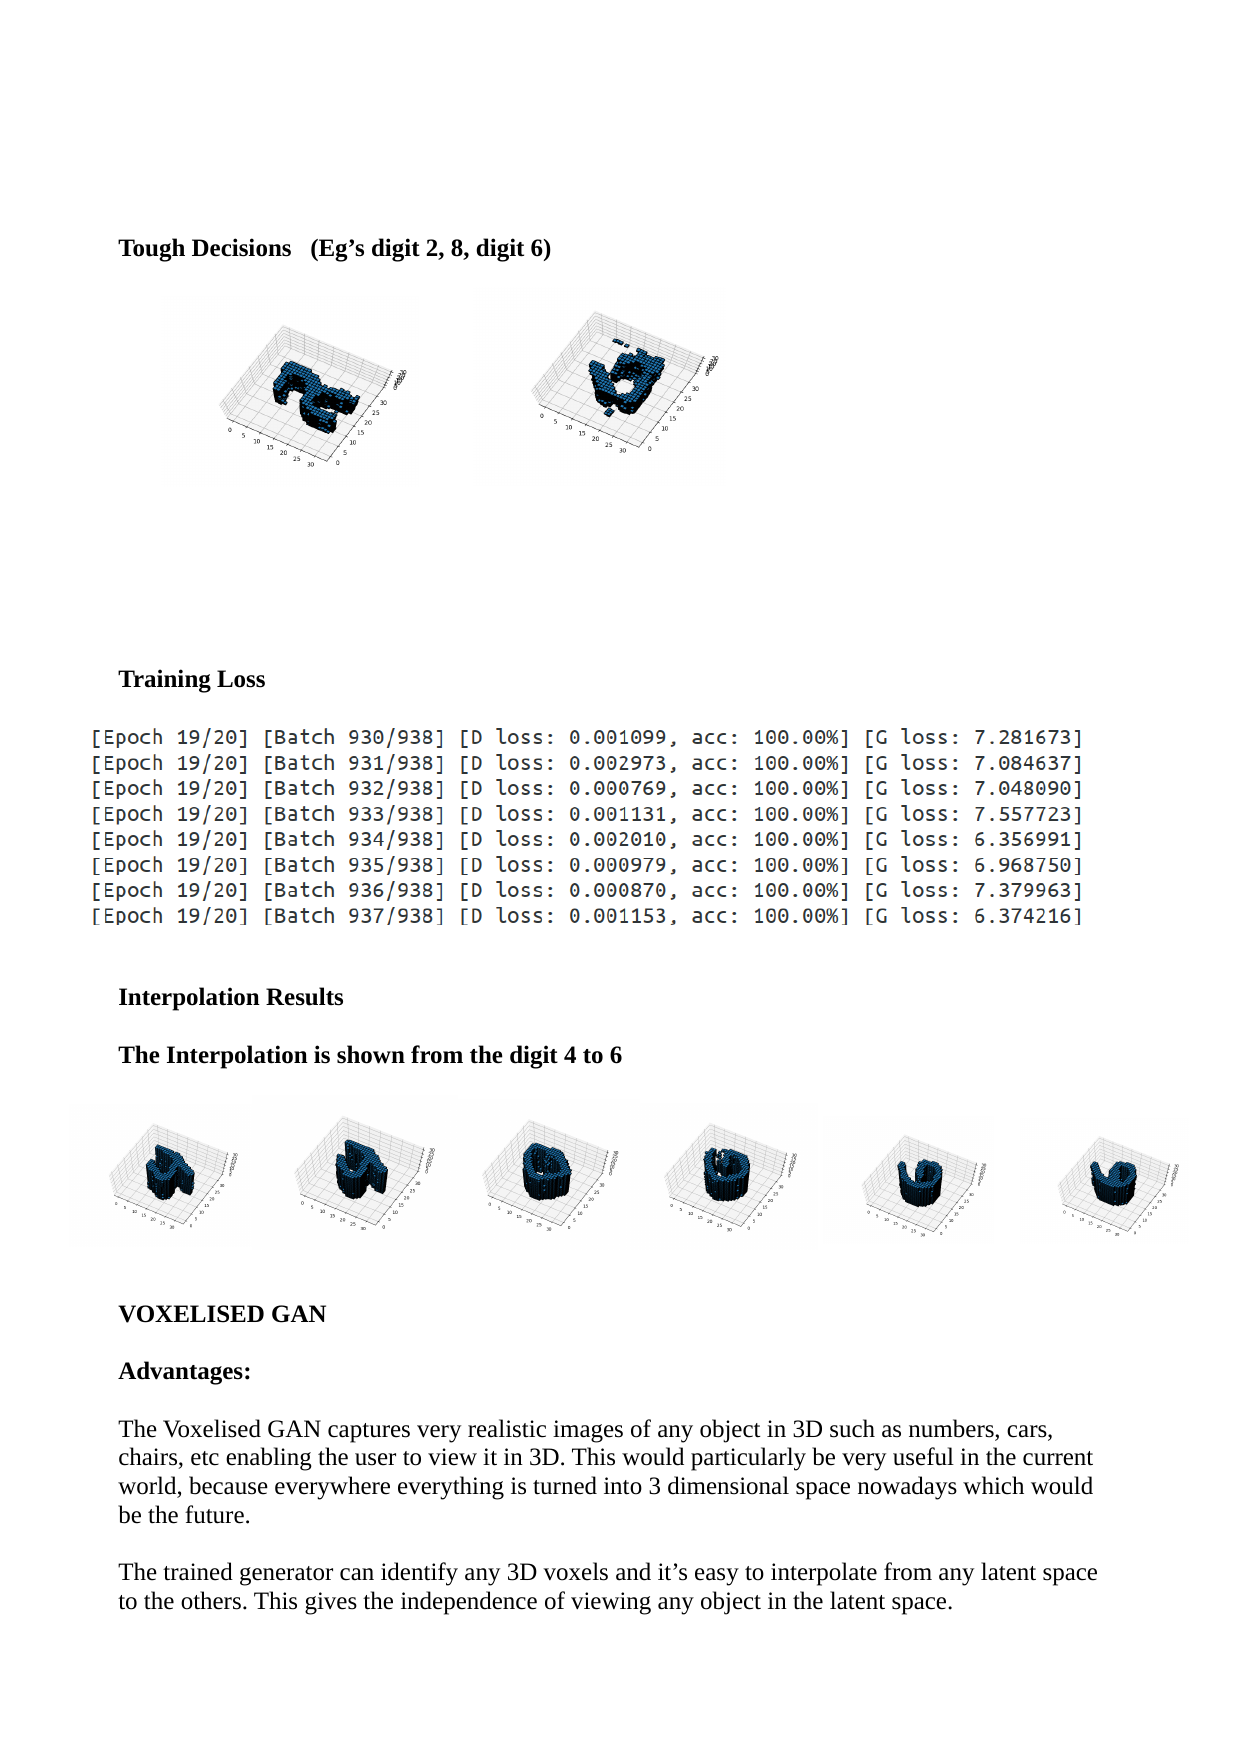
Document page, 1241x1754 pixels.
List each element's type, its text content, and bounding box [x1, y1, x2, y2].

picture [161, 296, 420, 487]
text VOXELISED GAN [118, 1299, 1122, 1327]
text The Voxelised GAN captures very realistic images of any object in 3D such as numbers, cars, chairs, etc enabling the user to view it in 3D. This would particularly be very useful in the current world, because everywhere everything is turned into 3 dimensional space nowadays which would be the future. [118, 1414, 1122, 1529]
text Training Loss [118, 664, 1122, 693]
picture [473, 287, 726, 486]
text The Interpolation is shown from the digit 4 to 6 [118, 1040, 1122, 1069]
picture [823, 1116, 995, 1244]
text Interpolation Results [118, 982, 1122, 1011]
picture [69, 1095, 818, 1250]
picture [1020, 1118, 1189, 1244]
text The trained generator can identify any 3D voxels and it’s easy to interpolate from any latent space to the others. This gives the independence of viewing any object in the latent space. [118, 1557, 1122, 1615]
text Advantages: [118, 1356, 1122, 1385]
text Tough Decisions (Eg’s digit 2, 8, digit 6) [118, 233, 1122, 262]
picture [89, 725, 1094, 925]
